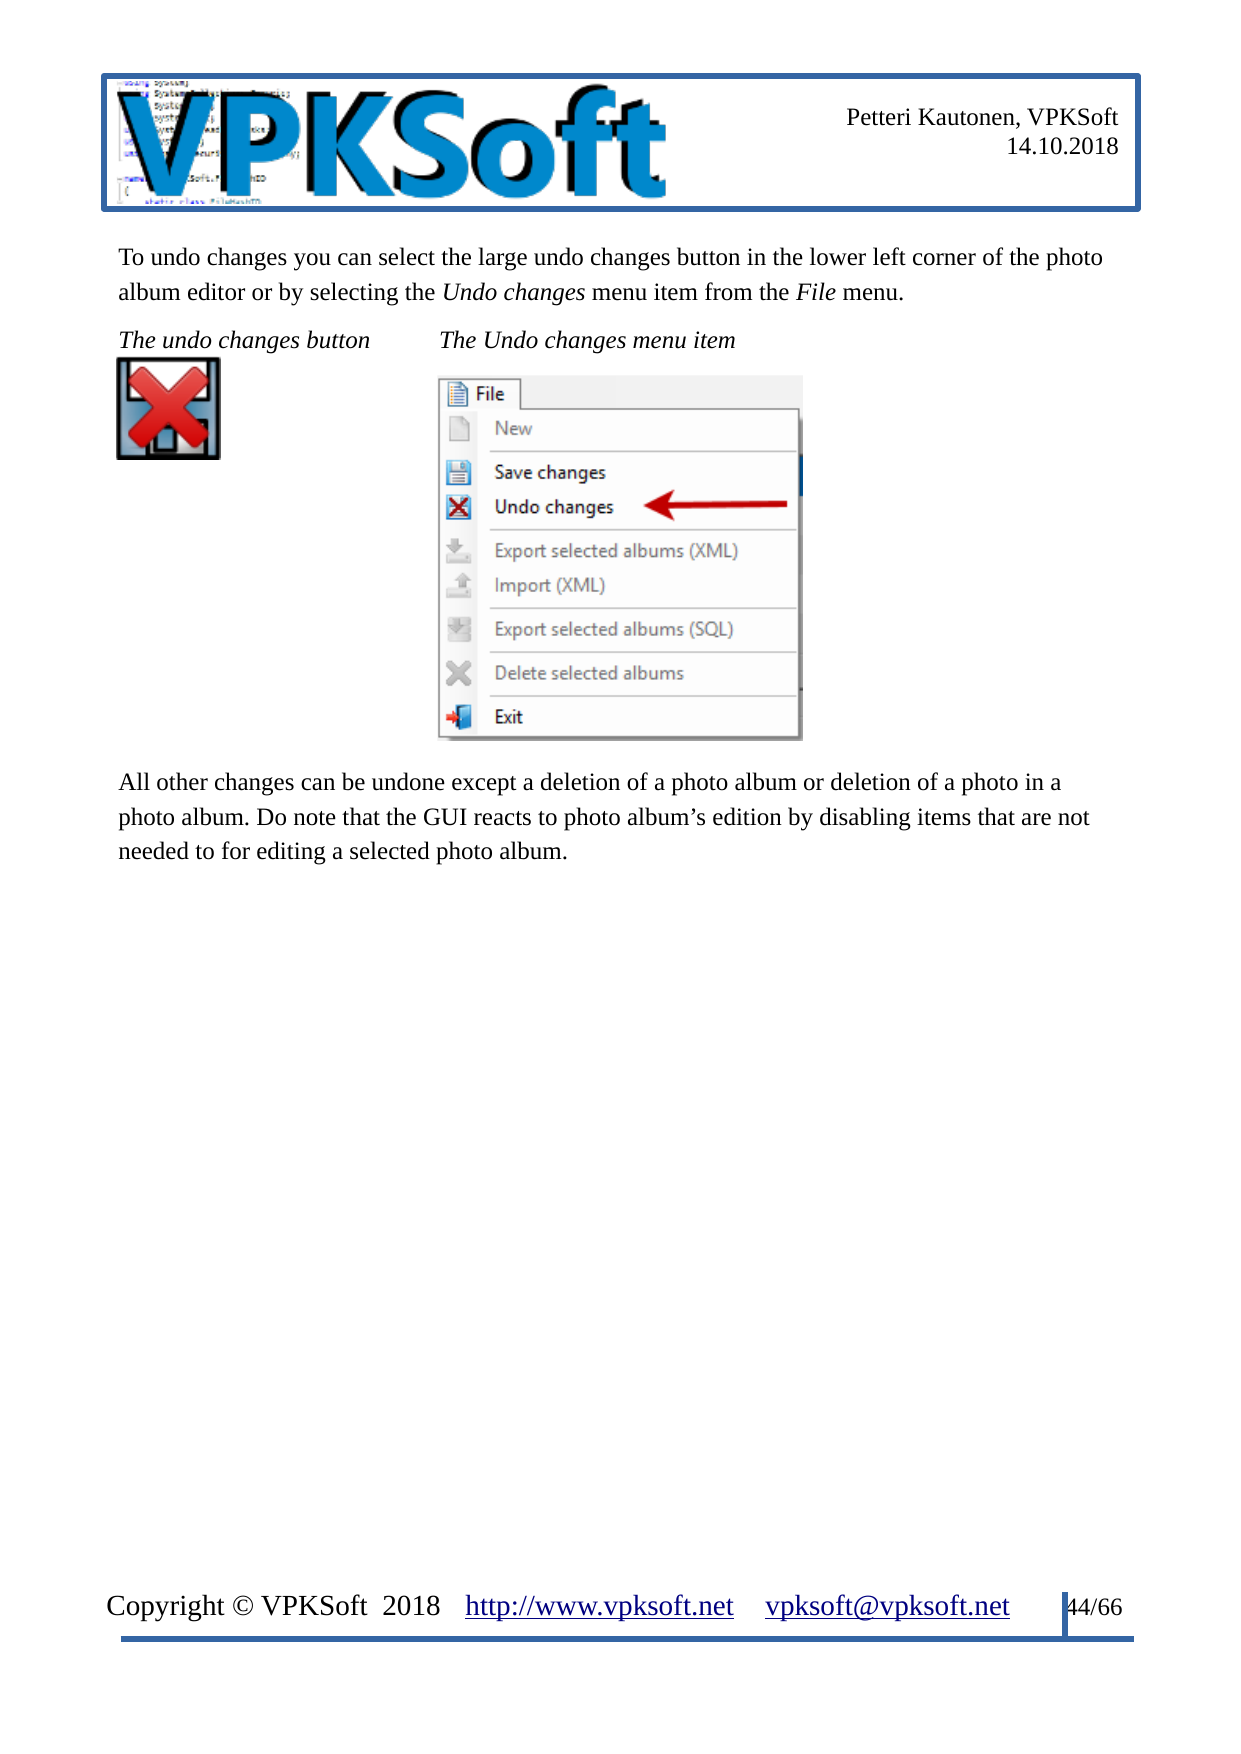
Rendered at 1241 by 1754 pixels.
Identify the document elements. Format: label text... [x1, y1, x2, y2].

picture [437, 374, 803, 741]
picture [116, 356, 221, 460]
picture [116, 81, 672, 204]
text To undo changes you can select the large undo changes button in the lower left corner of the photo album editor or by selecting the Undo changes menu item from the File menu. [118, 242, 1122, 305]
text The undo changes button The Undo changes menu item [118, 326, 1122, 354]
text All other changes can be undone except a deletion of a photo album or deletion of a photo in a photo album. Do note that the GUI reacts to photo album’s edition by disabling items that are not needed to for editing a selected photo album. [118, 767, 1122, 865]
